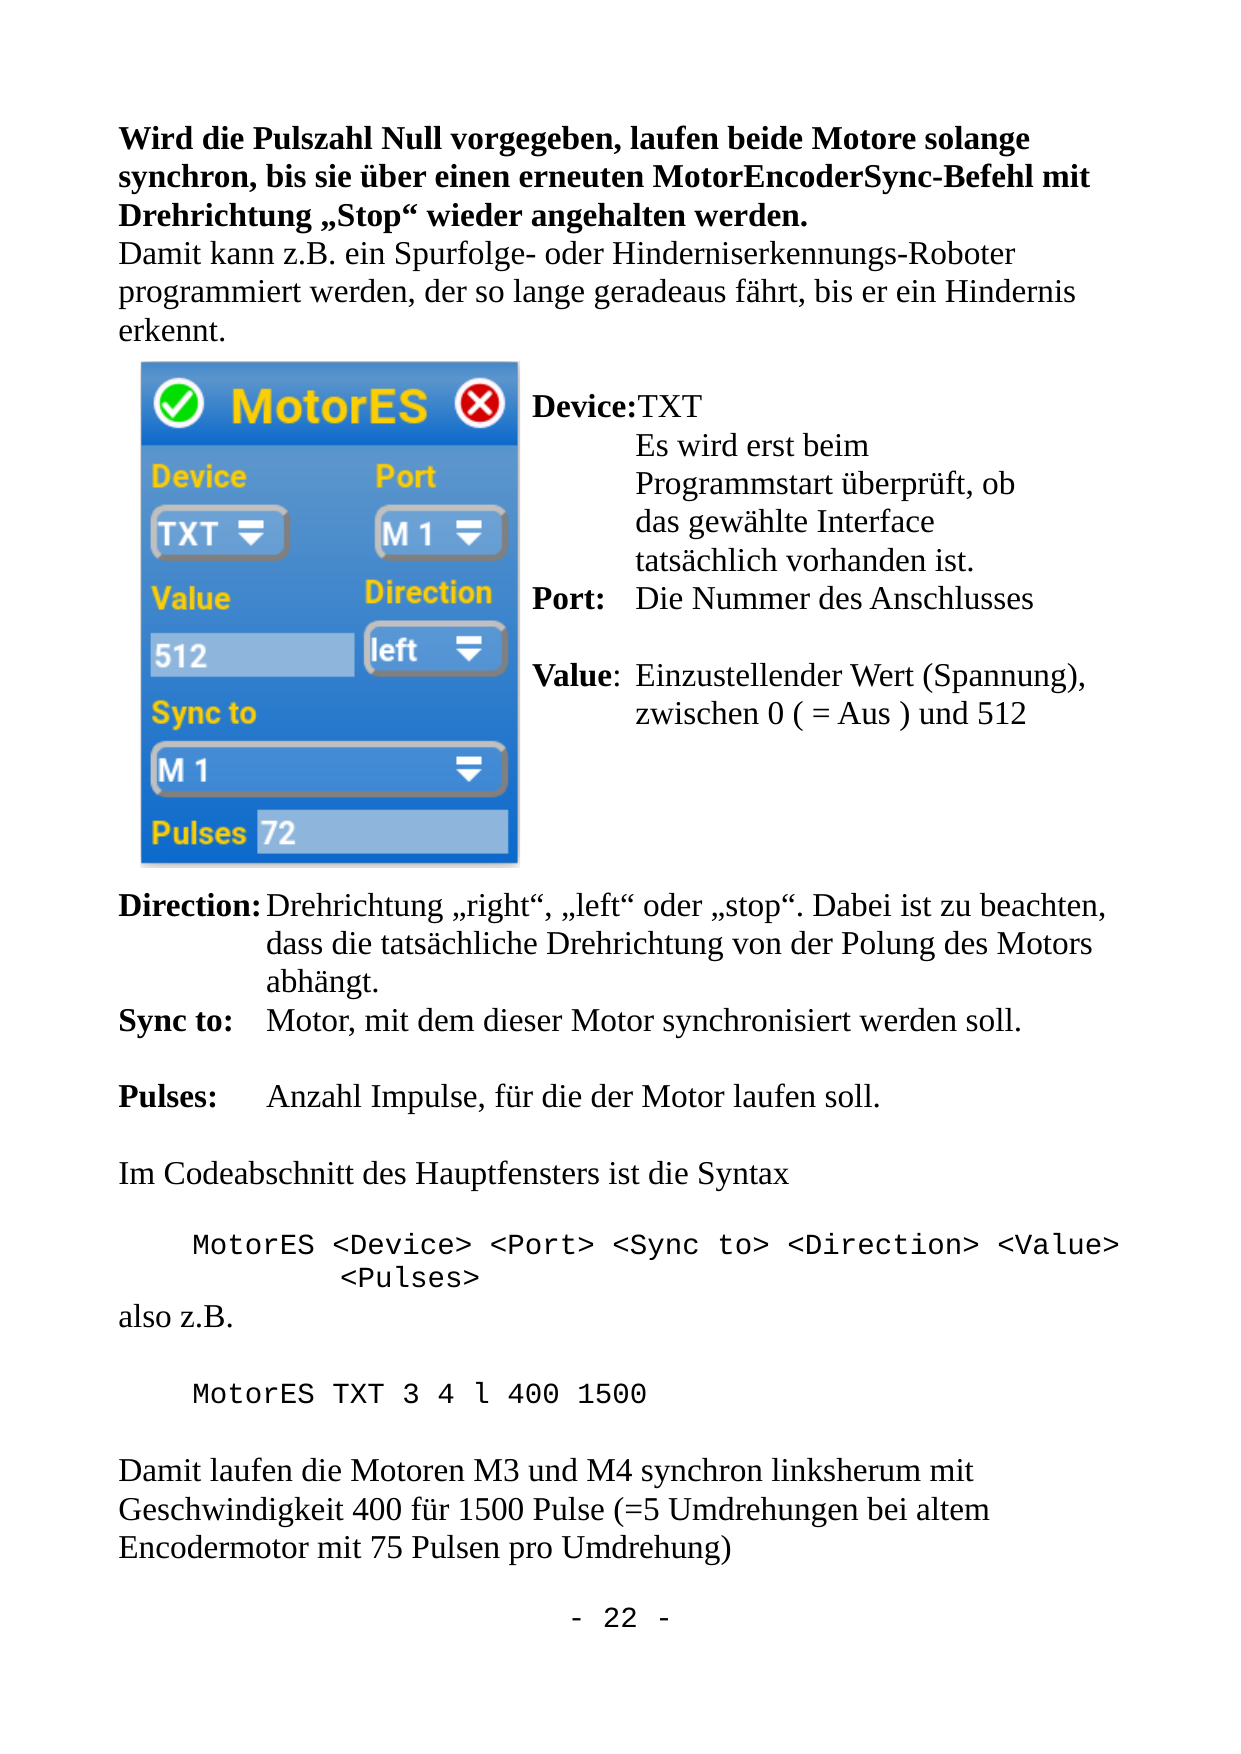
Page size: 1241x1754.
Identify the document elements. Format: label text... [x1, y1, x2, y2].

picture [140, 361, 520, 868]
text Device:TXT [520, 386, 1122, 425]
text MotorES <Device> <Port> <Sync to> <Direction> <Value> <Pulses> [118, 1230, 1122, 1296]
text Es wird erst beim Programmstart überprüft, ob das gewählte Interface tatsächlich vorhanden ist. [520, 425, 1122, 578]
text Pulses: Anzahl Impulse, für die der Motor laufen soll. [118, 1076, 1122, 1115]
text MotorES TXT 3 4 l 400 1500 [118, 1372, 1122, 1412]
text Wird die Pulszahl Null vorgegeben, laufen beide Motore solange synchron, bis sie über einen erneuten MotorEncoderSync-Befehl mit Drehrichtung „Stop“ wieder angehalten werden. [118, 118, 1122, 233]
text Im Codeabschnitt des Hauptfensters ist die Syntax [118, 1153, 1122, 1191]
text Value: Einzustellender Wert (Spannung), zwischen 0 ( = Aus ) und 512 [520, 655, 1122, 731]
text Direction: Drehrichtung „right“, „left“ oder „stop“. Dabei ist zu beachten, [118, 885, 1122, 923]
text Damit kann z.B. ein Spurfolge- oder Hinderniserkennungs-Roboter programmiert werden, der so lange geradeaus fährt, bis er ein Hindernis erkennt. [118, 233, 1122, 348]
text Damit laufen die Motoren M3 und M4 synchron linksherum mit Geschwindigkeit 400 für 1500 Pulse (=5 Umdrehungen bei altem Encodermotor mit 75 Pulsen pro Umdrehung) [118, 1451, 1122, 1566]
text abhängt. [118, 961, 1122, 1000]
text also z.B. [118, 1296, 1122, 1334]
text Port: Die Nummer des Anschlusses [520, 578, 1122, 616]
text dass die tatsächliche Drehrichtung von der Polung des Motors [118, 923, 1122, 961]
text [118, 425, 140, 578]
text [118, 578, 140, 616]
text [118, 655, 140, 731]
text Sync to: Motor, mit dem dieser Motor synchronisiert werden soll. [118, 1000, 1122, 1038]
text [118, 386, 140, 425]
